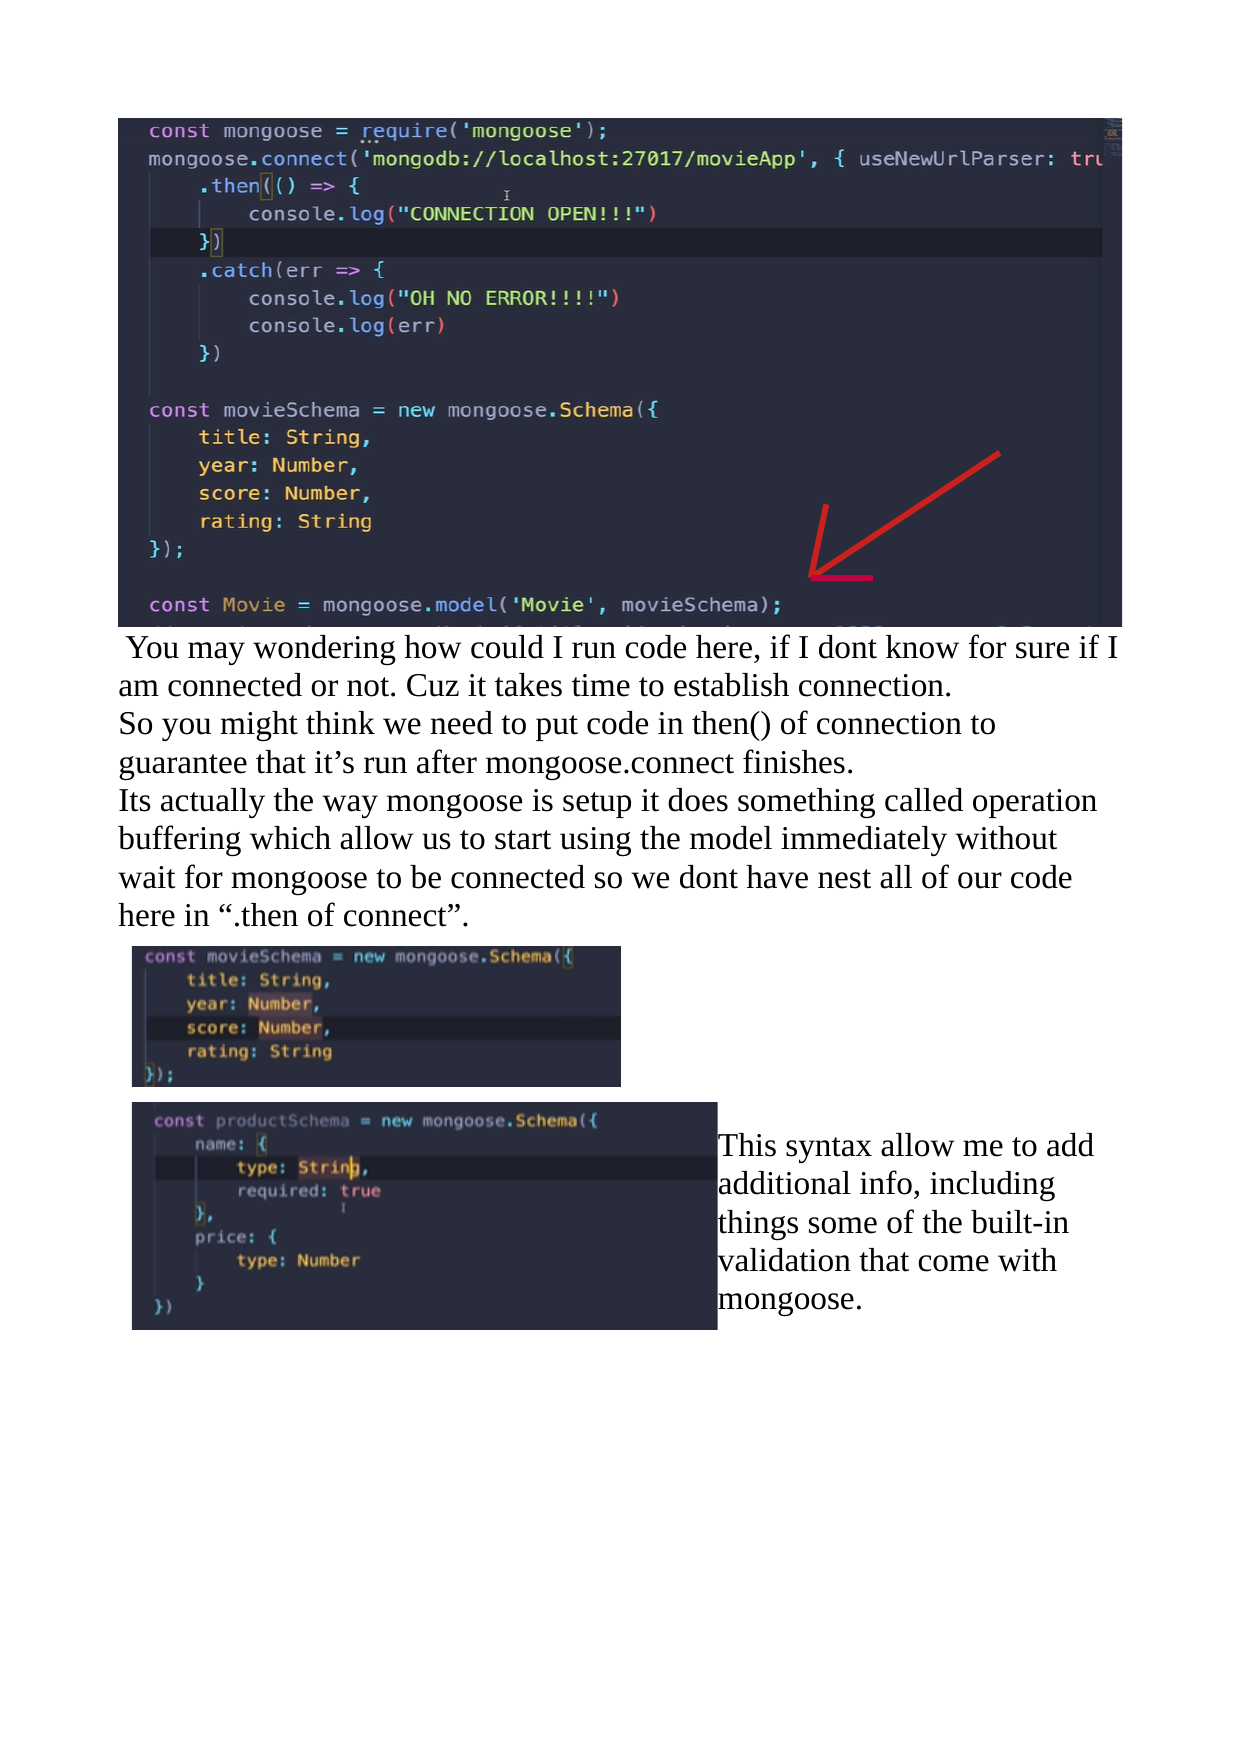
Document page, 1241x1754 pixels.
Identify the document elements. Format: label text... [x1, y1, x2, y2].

text You may wondering how could I run code here, if I dont know for sure if I am connected or not. Cuz it takes time to establish connection. [118, 627, 1122, 703]
text Its actually the way mongoose is setup it does something called operation buffering which allow us to start using the model immediately without wait for mongoose to be connected so we dont have nest all of our code here in “.then of connect”. [118, 780, 1122, 933]
text [118, 1125, 131, 1317]
text So you might think we need to put code in then() of connection to guarantee that it’s run after mongoose.connect finishes. [118, 703, 1122, 780]
picture [118, 118, 1123, 627]
picture [131, 1102, 718, 1330]
picture [131, 946, 621, 1087]
text This syntax allow me to add additional info, including things some of the built-in validation that come with mongoose. [718, 1125, 1122, 1317]
